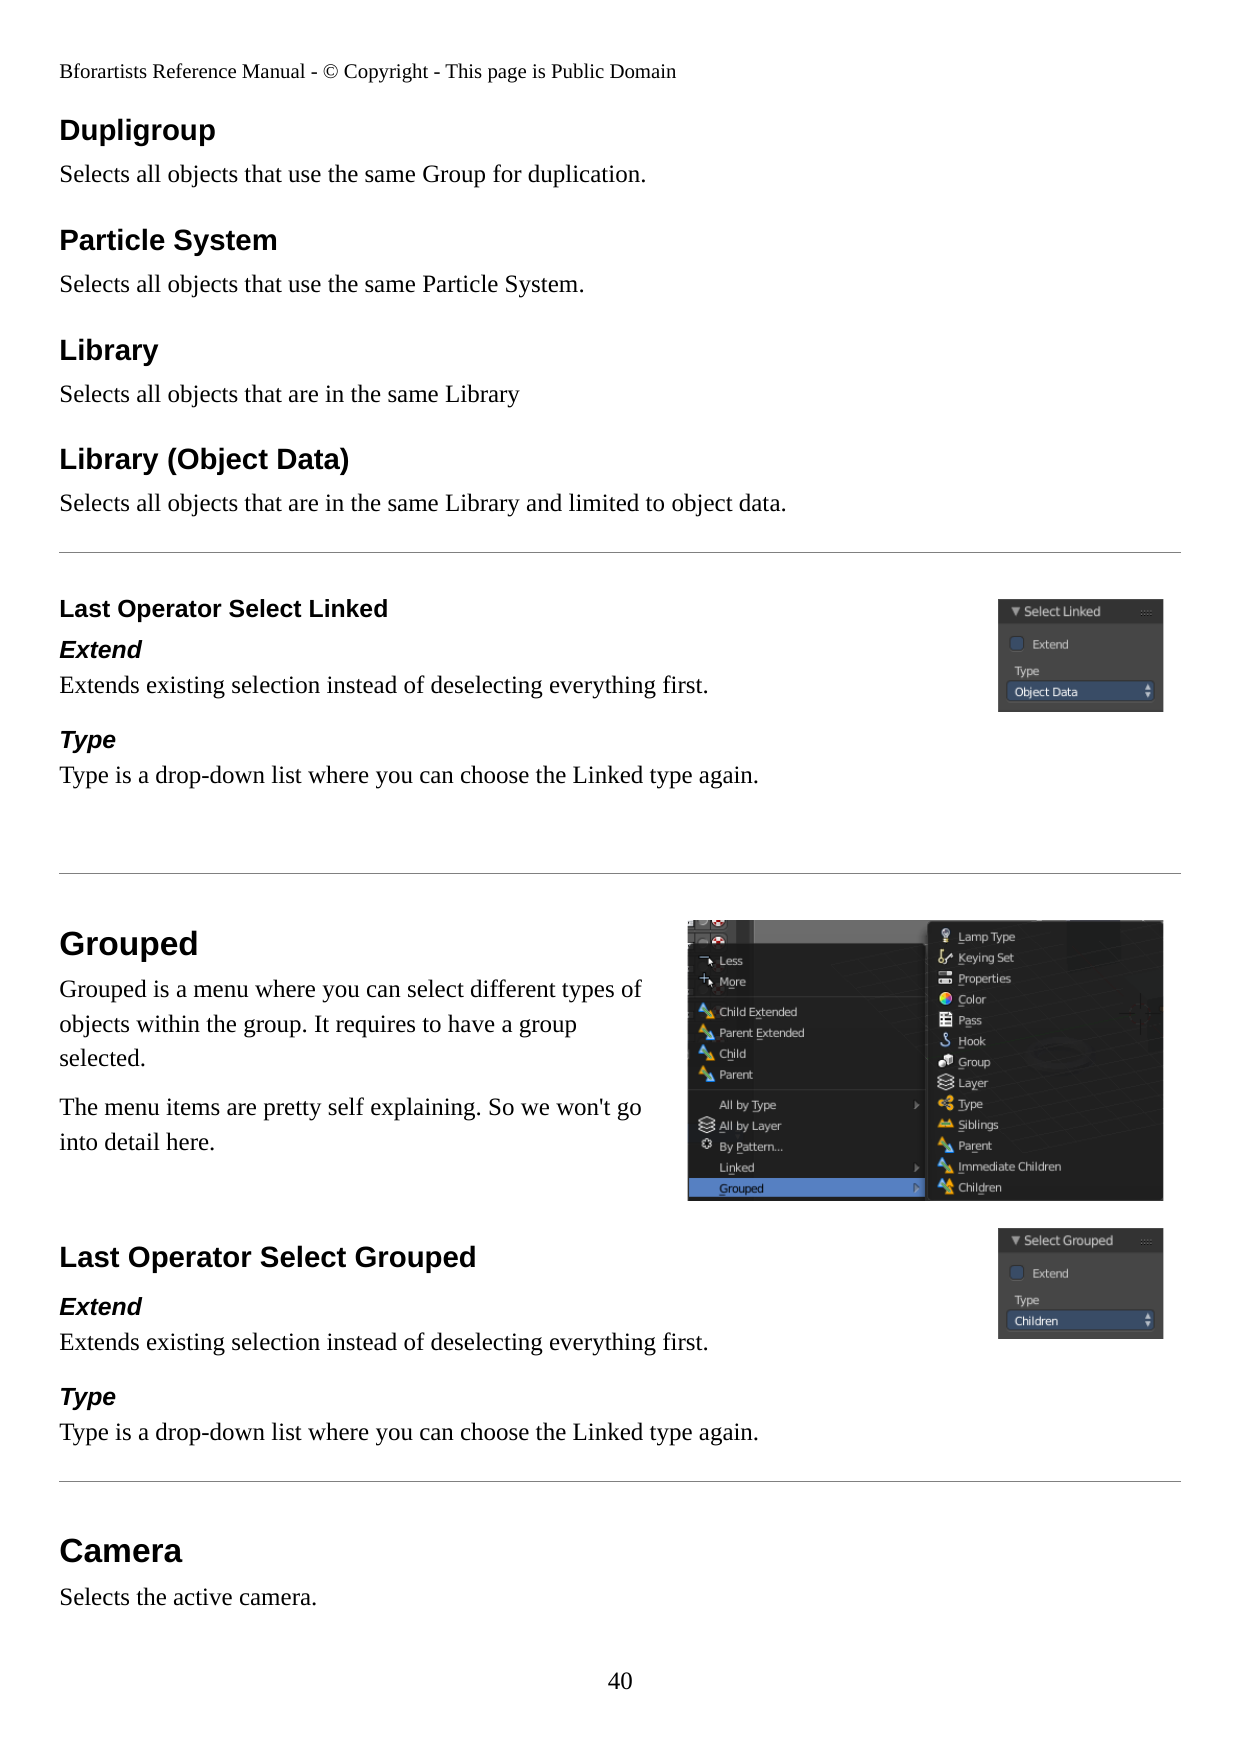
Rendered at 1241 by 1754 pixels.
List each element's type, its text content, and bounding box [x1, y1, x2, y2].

subtitle Last Operator Select Linked [59, 594, 1181, 623]
subtitle Particle System [59, 222, 1181, 256]
subtitle [1164, 1292, 1181, 1321]
text Type is a drop-down list where you can choose the Linked type again. [59, 1417, 1181, 1446]
text The menu items are pretty self explaining. So we won't go into detail here. [59, 1092, 687, 1156]
text Selects the active camera. [59, 1582, 1181, 1611]
text Selects all objects that use the same Particle System. [59, 269, 1181, 297]
text Selects all objects that are in the same Library [59, 379, 1181, 407]
subtitle Last Operator Select Grouped [59, 1240, 998, 1273]
subtitle Library (Object Data) [59, 442, 1181, 476]
text Extends existing selection instead of deselecting everything first. [59, 670, 998, 699]
subtitle Extend [59, 1292, 998, 1321]
text Type is a drop-down list where you can choose the Linked type again. [59, 760, 1181, 789]
subtitle [1164, 923, 1181, 962]
subtitle [1164, 635, 1181, 664]
subtitle Dupligroup [59, 113, 1181, 146]
picture [998, 599, 1164, 712]
subtitle Type [59, 1382, 1181, 1411]
text Selects all objects that use the same Group for duplication. [59, 159, 1181, 188]
subtitle Camera [59, 1531, 1181, 1570]
picture [998, 1228, 1164, 1339]
subtitle [1164, 1240, 1181, 1273]
subtitle Library [59, 332, 1181, 366]
subtitle Extend [59, 635, 998, 664]
subtitle Type [59, 725, 1181, 754]
text Extends existing selection instead of deselecting everything first. [59, 1327, 1181, 1356]
text Selects all objects that are in the same Library and limited to object data. [59, 488, 1181, 517]
text Grouped is a menu where you can select different types of objects within the group. It requires to have a group selected. [59, 974, 687, 1072]
picture [687, 920, 1164, 1201]
subtitle Grouped [59, 923, 687, 962]
